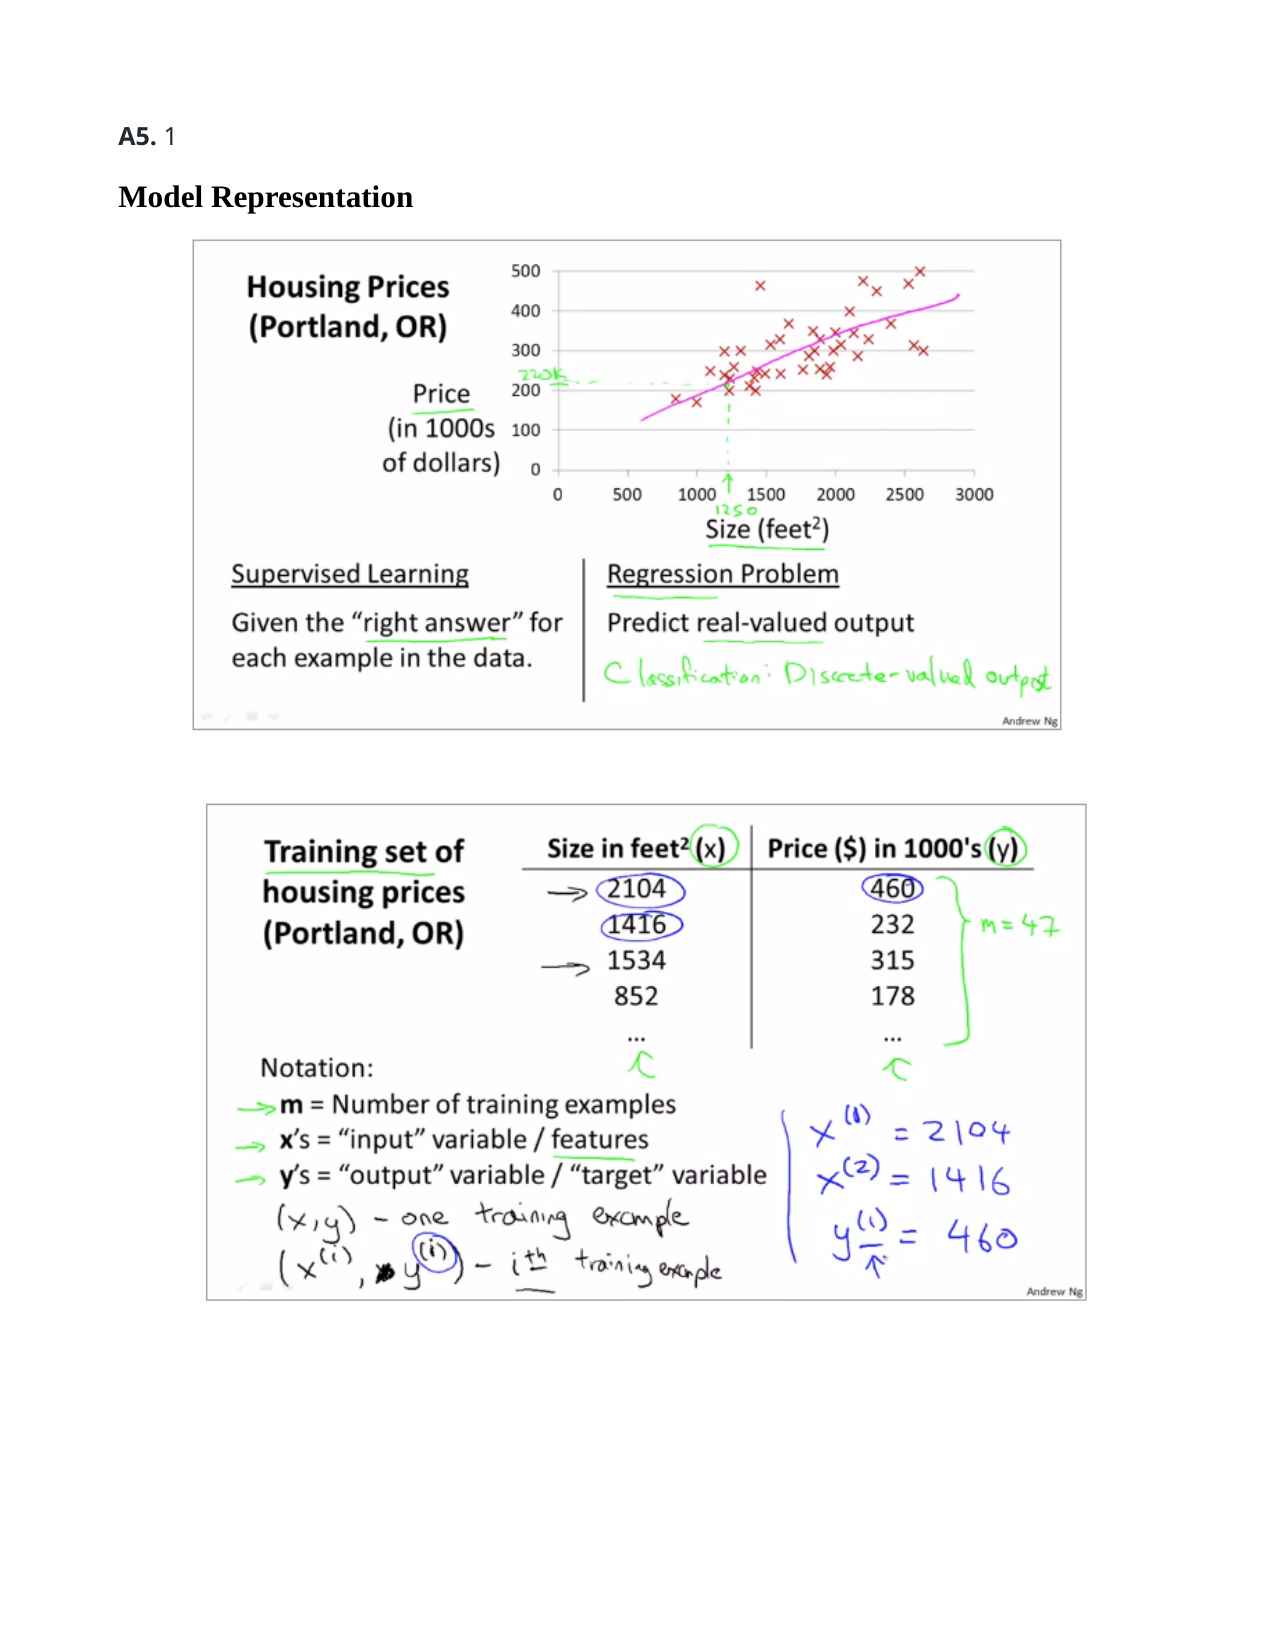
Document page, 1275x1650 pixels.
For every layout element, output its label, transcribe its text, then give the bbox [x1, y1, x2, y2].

picture [190, 226, 1085, 755]
subtitle Model Representation [118, 178, 1157, 214]
text A5. 1 [118, 118, 1157, 152]
picture [184, 783, 1091, 1333]
